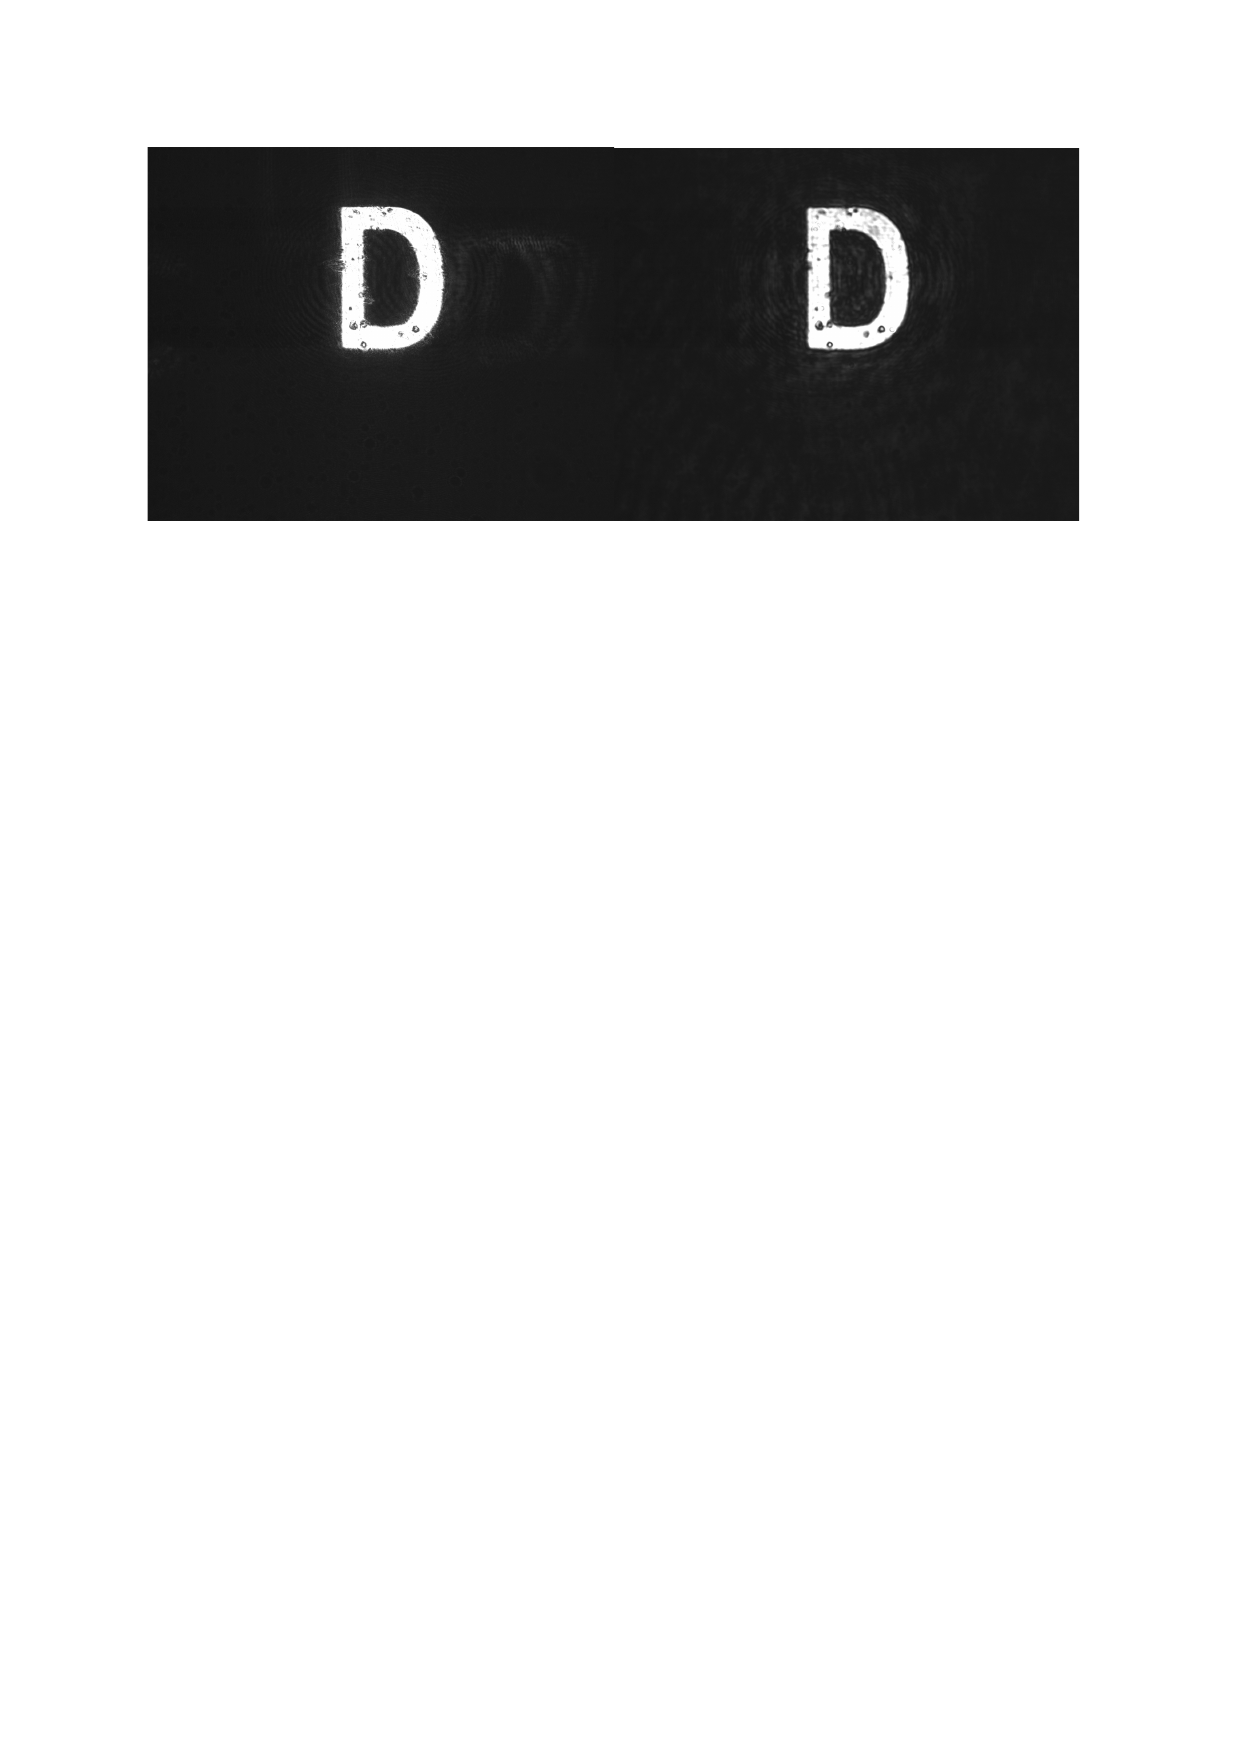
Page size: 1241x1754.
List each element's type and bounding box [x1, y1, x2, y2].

picture [147, 147, 1080, 521]
